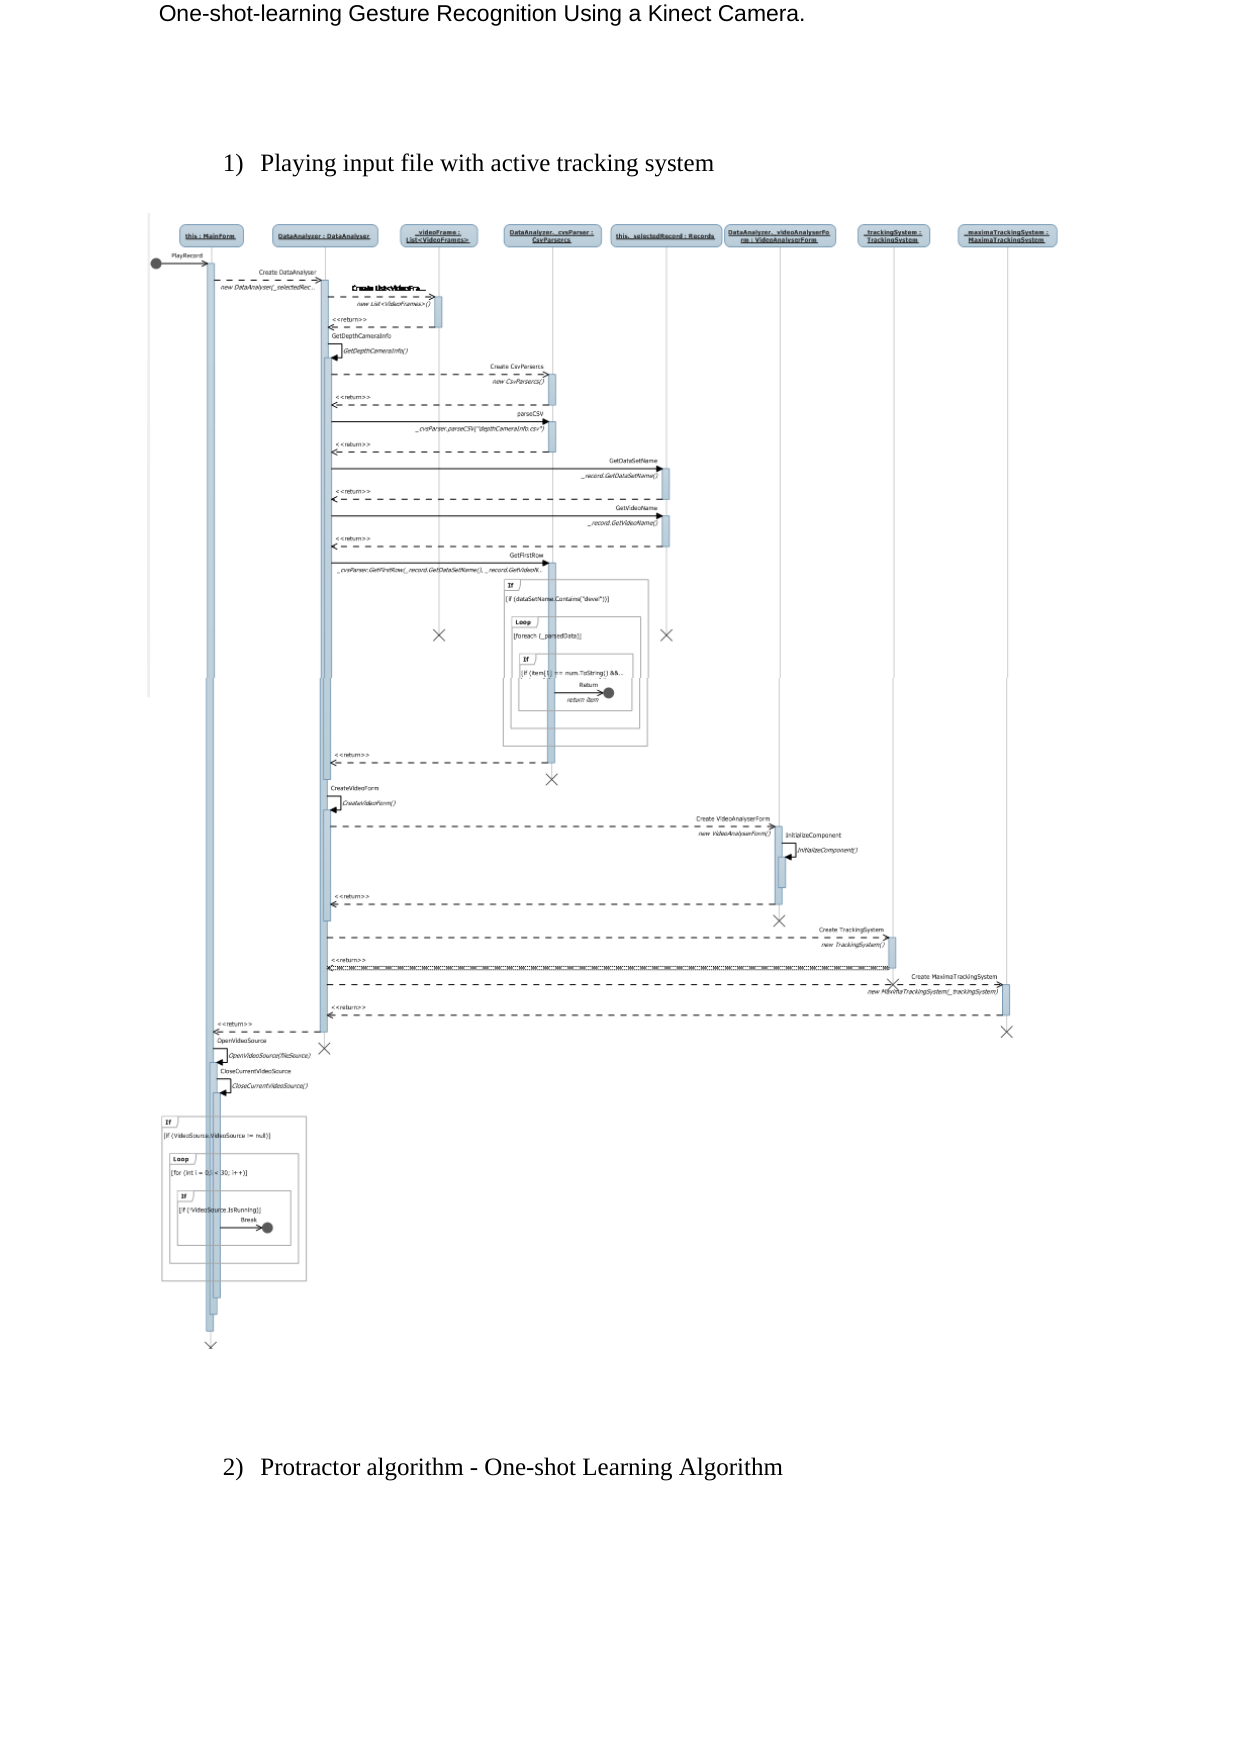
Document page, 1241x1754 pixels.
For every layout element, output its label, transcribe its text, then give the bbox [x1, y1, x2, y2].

list Playing input file with active tracking system [223, 148, 1093, 176]
list Protractor algorithm - One-shot Learning Algorithm [223, 1452, 1093, 1481]
